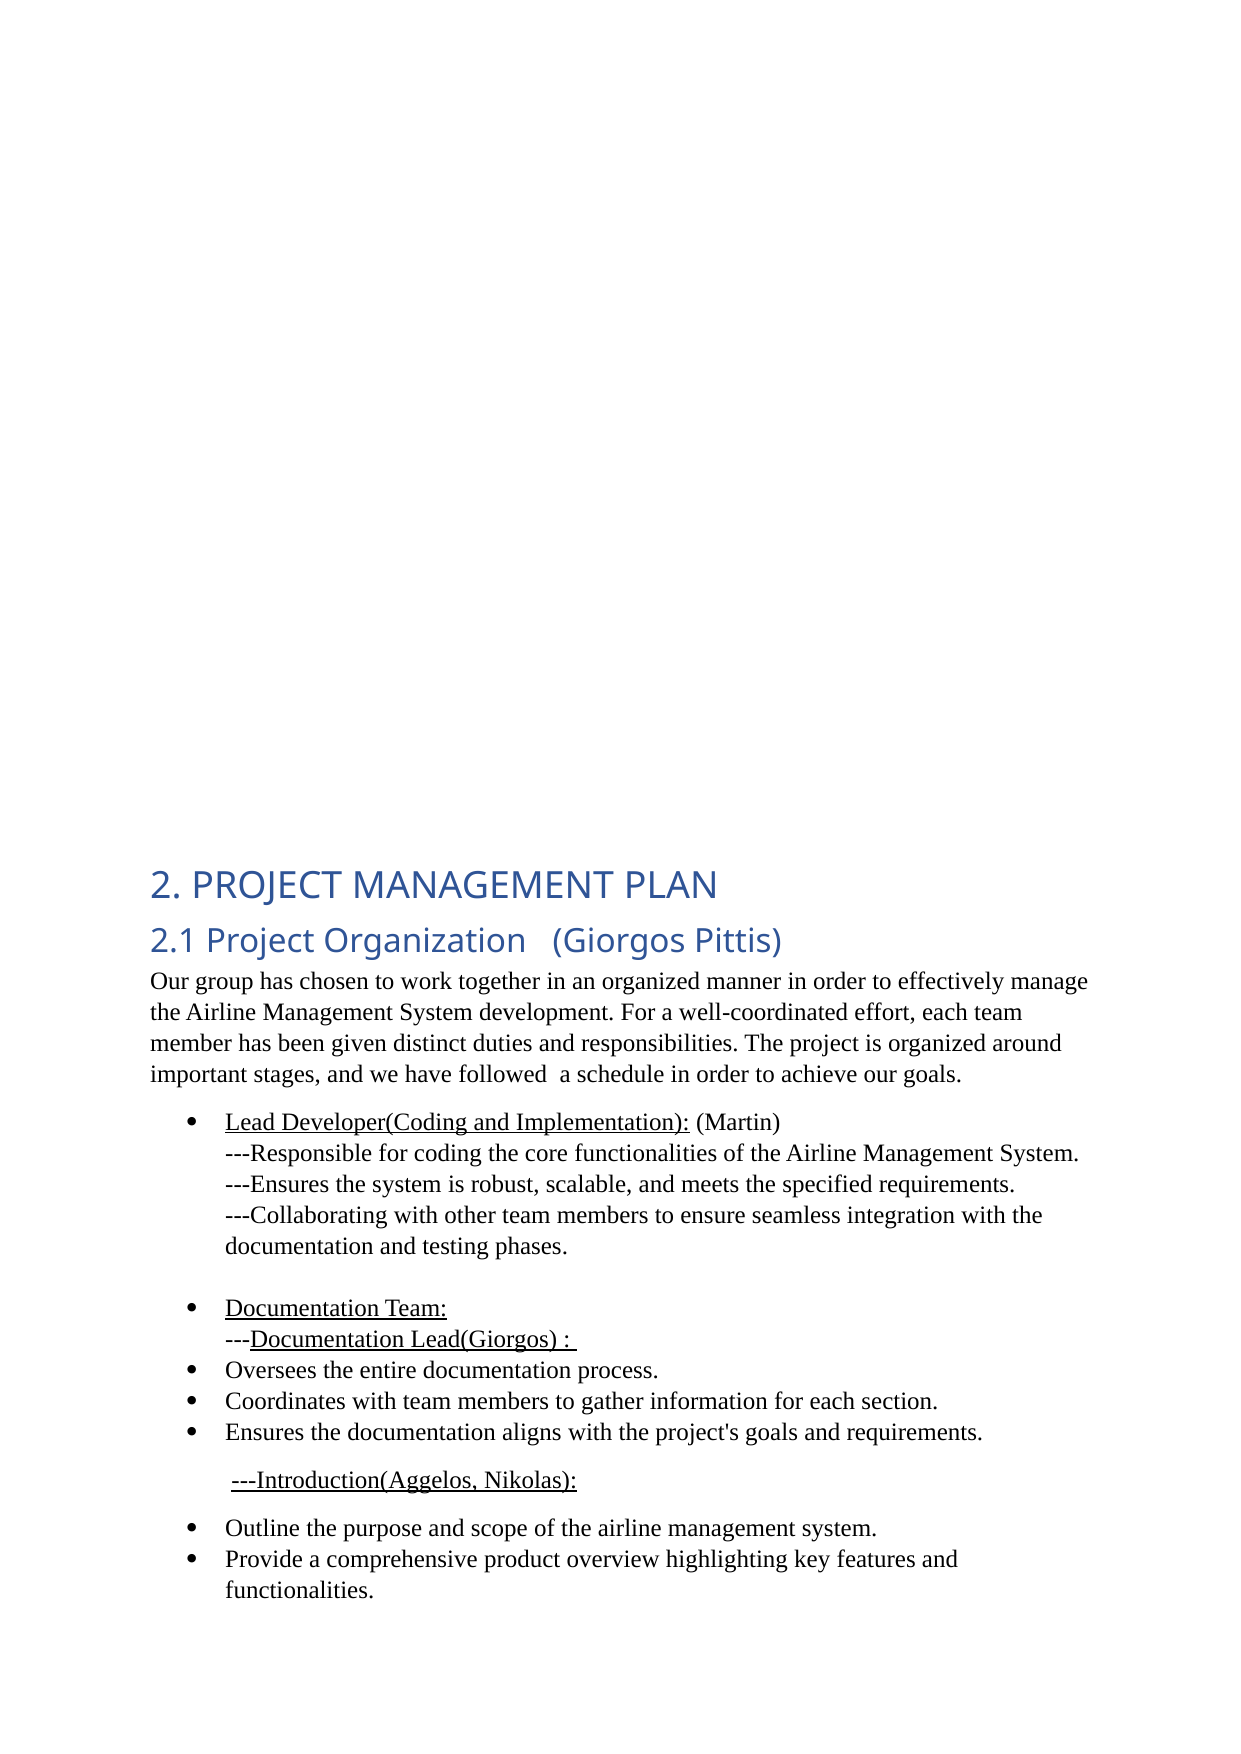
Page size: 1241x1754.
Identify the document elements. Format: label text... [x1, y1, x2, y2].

list Provide a comprehensive product overview highlighting key features and functionalities. [187, 1544, 1090, 1604]
list Coordinates with team members to gather information for each section. [187, 1386, 1090, 1415]
list ---Ensures the system is robust, scalable, and meets the specified requirements. [225, 1169, 1090, 1198]
list Oversees the entire documentation process. [187, 1355, 1090, 1384]
text ---Introduction(Aggelos, Nikolas): [150, 1465, 1090, 1494]
list ---Collaborating with other team members to ensure seamless integration with the documentation and testing phases. [225, 1200, 1090, 1260]
list ---Documentation Lead(Giorgos) : [225, 1324, 1090, 1353]
list Documentation Team: [187, 1293, 1090, 1322]
text Our group has chosen to work together in an organized manner in order to effectively manage the Airline Management System development. For a well-coordinated effort, each team member has been given distinct duties and responsibilities. The project is organized around important stages, and we have followed a schedule in order to achieve our goals. [150, 966, 1090, 1088]
list Outline the purpose and scope of the airline management system. [187, 1513, 1090, 1542]
list Lead Developer(Coding and Implementation): (Martin) [187, 1107, 1090, 1136]
subtitle 2. PROJECT MANAGEMENT PLAN [150, 858, 1090, 909]
list ---Responsible for coding the core functionalities of the Airline Management System. [225, 1138, 1090, 1167]
list Ensures the documentation aligns with the project's goals and requirements. [187, 1417, 1090, 1446]
subtitle 2.1 Project Organization (Giorgos Pittis) [150, 917, 1090, 963]
